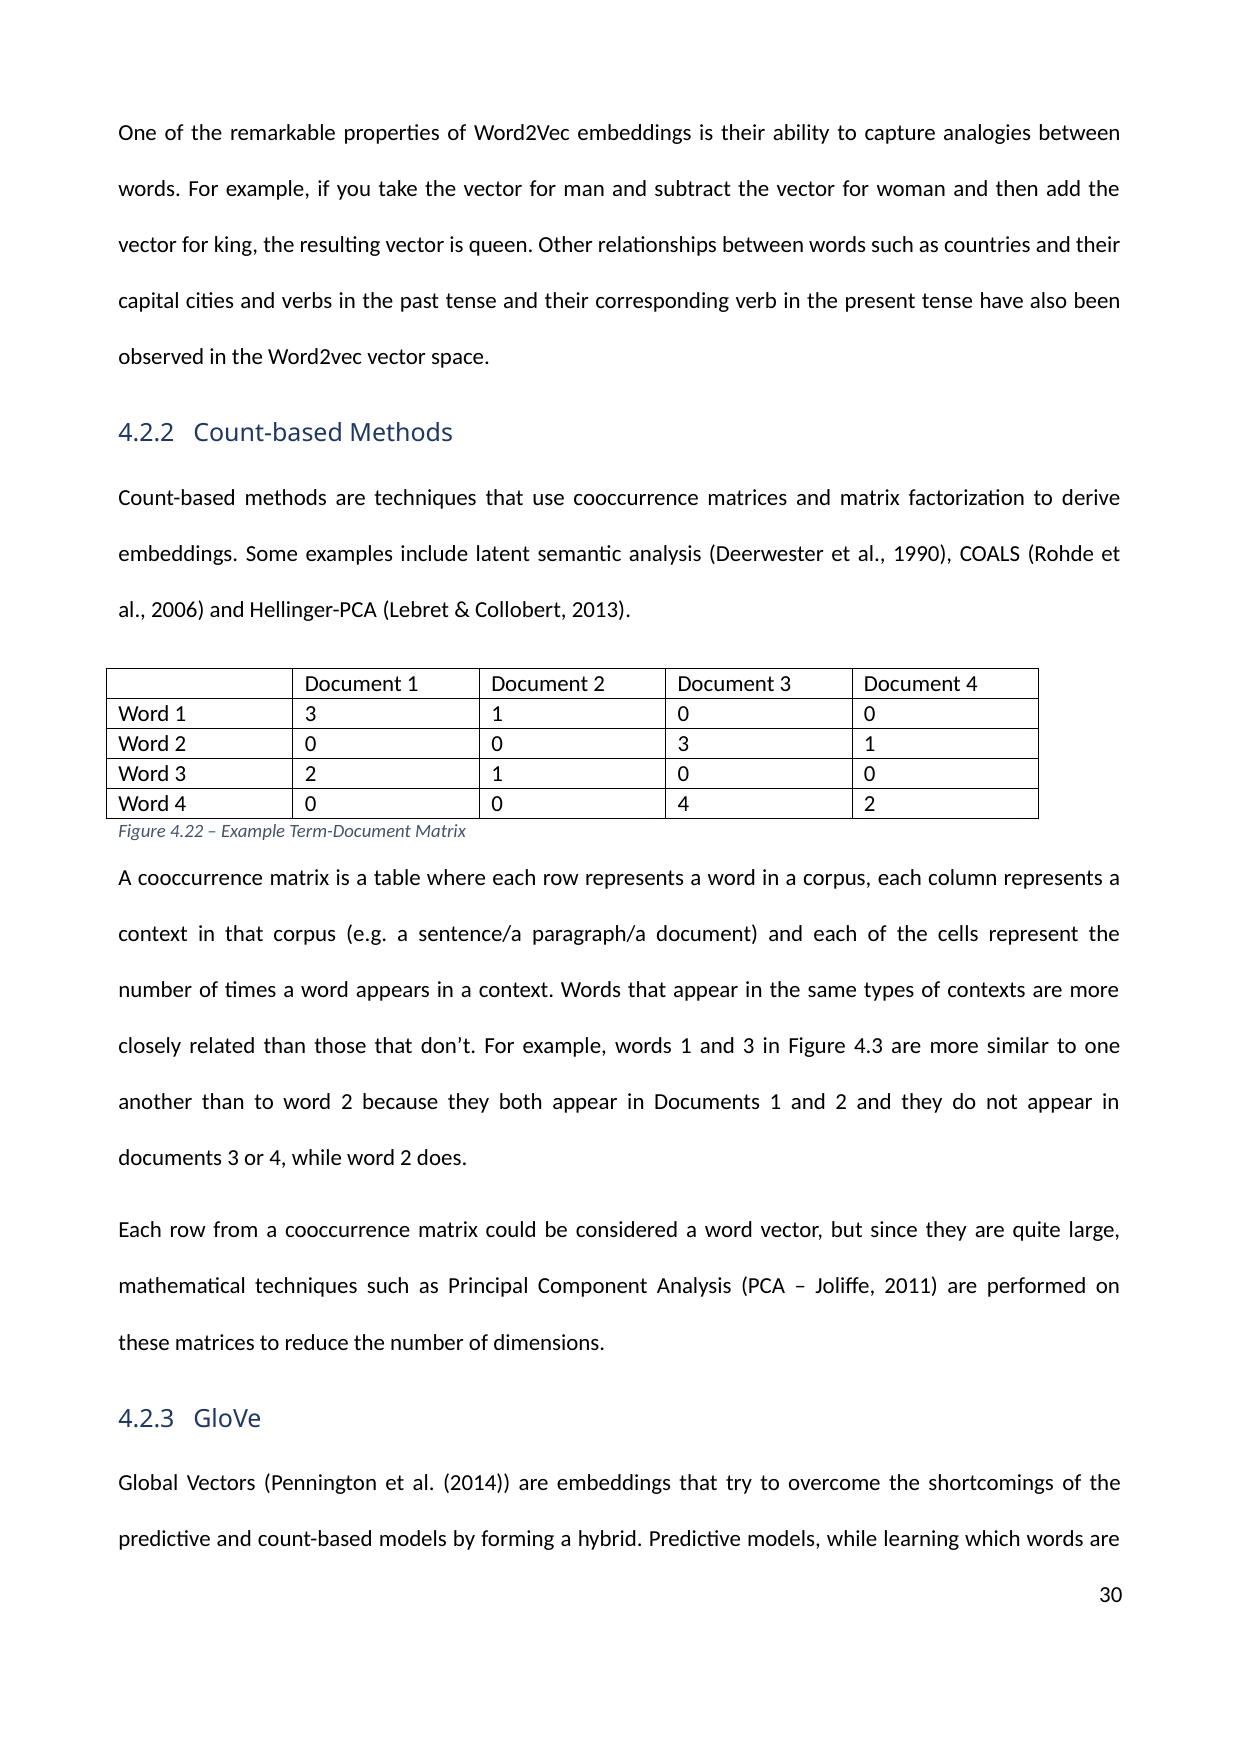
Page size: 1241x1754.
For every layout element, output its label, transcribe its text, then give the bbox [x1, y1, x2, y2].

table_header Document 3 [666, 669, 852, 698]
table_cell Word 3 [107, 759, 292, 788]
text Count-based methods are techniques that use cooccurrence matrices and matrix factorization to derive embeddings. Some examples include latent semantic analysis (Deerwester et al., 1990), COALS (Rohde et al., 2006) and Hellinger-PCA [ CITATION lebret2013word \l 3084 ]. [118, 483, 1122, 623]
text Figure 4.22 – Example Term-Document Matrix [118, 819, 1122, 842]
text One of the remarkable properties of Word2Vec embeddings is their ability to capture analogies between words. For example, if you take the vector for man and subtract the vector for woman and then add the vector for king, the resulting vector is queen. Other relationships between words such as countries and their capital cities and verbs in the past tense and their corresponding verb in the present tense have also been observed in the Word2vec vector space. [118, 118, 1122, 370]
table_header Document 4 [853, 669, 1038, 698]
table_cell Word 2 [107, 729, 292, 758]
table_cell 0 [853, 759, 1038, 788]
table_cell 0 [293, 729, 479, 758]
table_cell Word 1 [107, 699, 292, 728]
table_cell 3 [666, 729, 852, 758]
table_cell 3 [293, 699, 479, 728]
table_cell 1 [480, 759, 665, 788]
table_cell 2 [853, 789, 1038, 818]
table_cell 0 [666, 699, 852, 728]
text Each row from a cooccurrence matrix could be considered a word vector, but since they are quite large, mathematical techniques such as Principal Component Analysis (PCA – Joliffe, 2011) are performed on these matrices to reduce the number of dimensions. [118, 1216, 1122, 1356]
table_cell 1 [480, 699, 665, 728]
table_cell 1 [853, 729, 1038, 758]
table_cell Word 4 [107, 789, 292, 818]
table_header Document 1 [293, 669, 479, 698]
table_cell 0 [480, 729, 665, 758]
text Global Vectors (Pennington et al. (2014)) are embeddings that try to overcome the shortcomings of the predictive and count-based models by forming a hybrid. Predictive models, while learning which words are [118, 1468, 1122, 1553]
table_cell 0 [666, 759, 852, 788]
table_cell 0 [480, 789, 665, 818]
table_header Document 2 [480, 669, 665, 698]
table_header [107, 669, 292, 698]
table_cell 0 [293, 789, 479, 818]
table_cell 4 [666, 789, 852, 818]
subtitle GloVe [118, 1400, 1122, 1434]
text A cooccurrence matrix is a table where each row represents a word in a corpus, each column represents a context in that corpus (e.g. a sentence/a paragraph/a document) and each of the cells represent the number of times a word appears in a context. Words that appear in the same types of contexts are more closely related than those that don’t. For example, words 1 and 3 in Figure 4.3 are more similar to one another than to word 2 because they both appear in Documents 1 and 2 and they do not appear in documents 3 or 4, while word 2 does. [118, 863, 1122, 1171]
subtitle Count-based Methods [118, 415, 1122, 449]
table_cell 2 [293, 759, 479, 788]
table_cell 0 [853, 699, 1038, 728]
